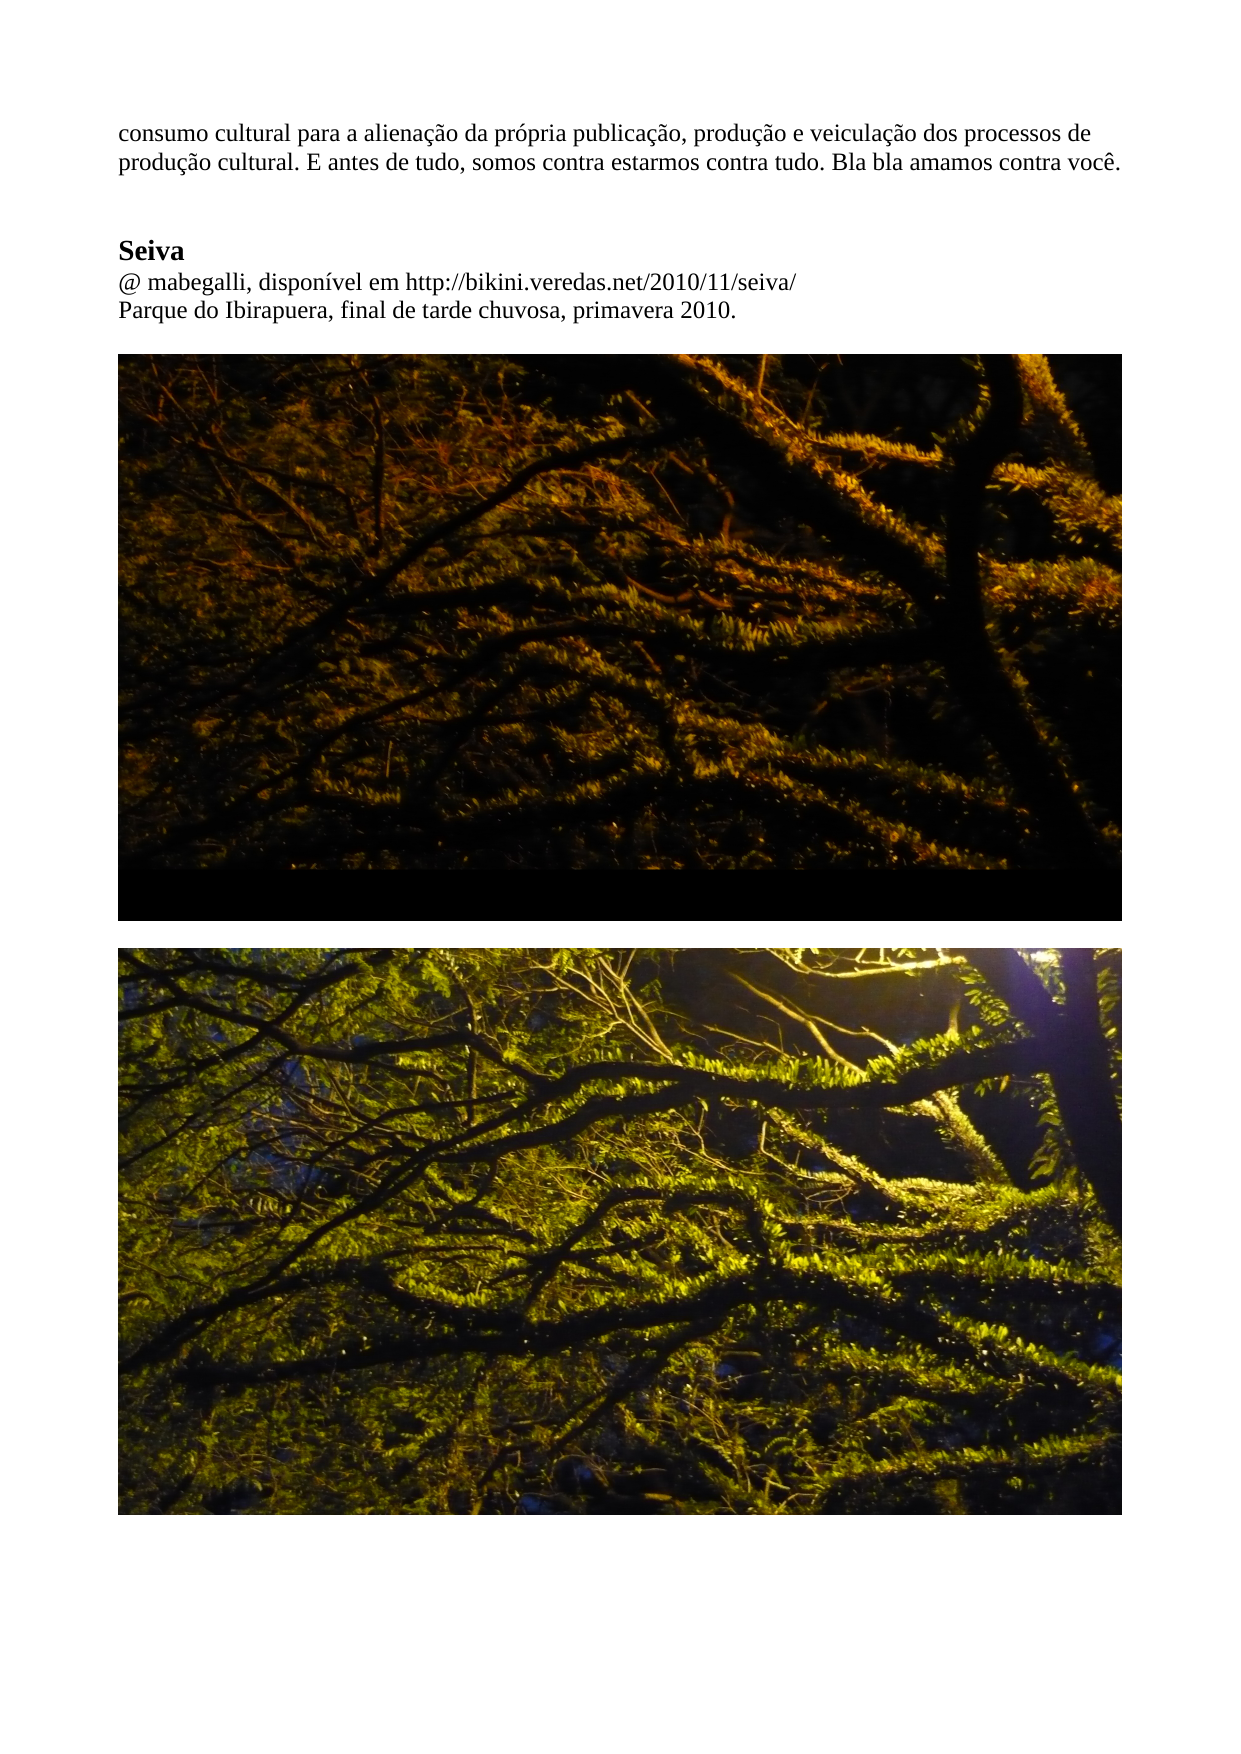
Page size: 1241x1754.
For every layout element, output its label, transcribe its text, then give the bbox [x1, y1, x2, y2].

picture [118, 354, 1122, 921]
text Parque do Ibirapuera, final de tarde chuvosa, primavera 2010. [118, 295, 1122, 324]
text Seiva [118, 233, 1122, 267]
picture [118, 948, 1122, 1515]
text @ mabegalli, disponível em http://bikini.veredas.net/2010/11/seiva/ [118, 267, 1122, 295]
text consumo cultural para a alienação da própria publicação, produção e veiculação dos processos de produção cultural. E antes de tudo, somos contra estarmos contra tudo. Bla bla amamos contra você. [118, 118, 1122, 176]
